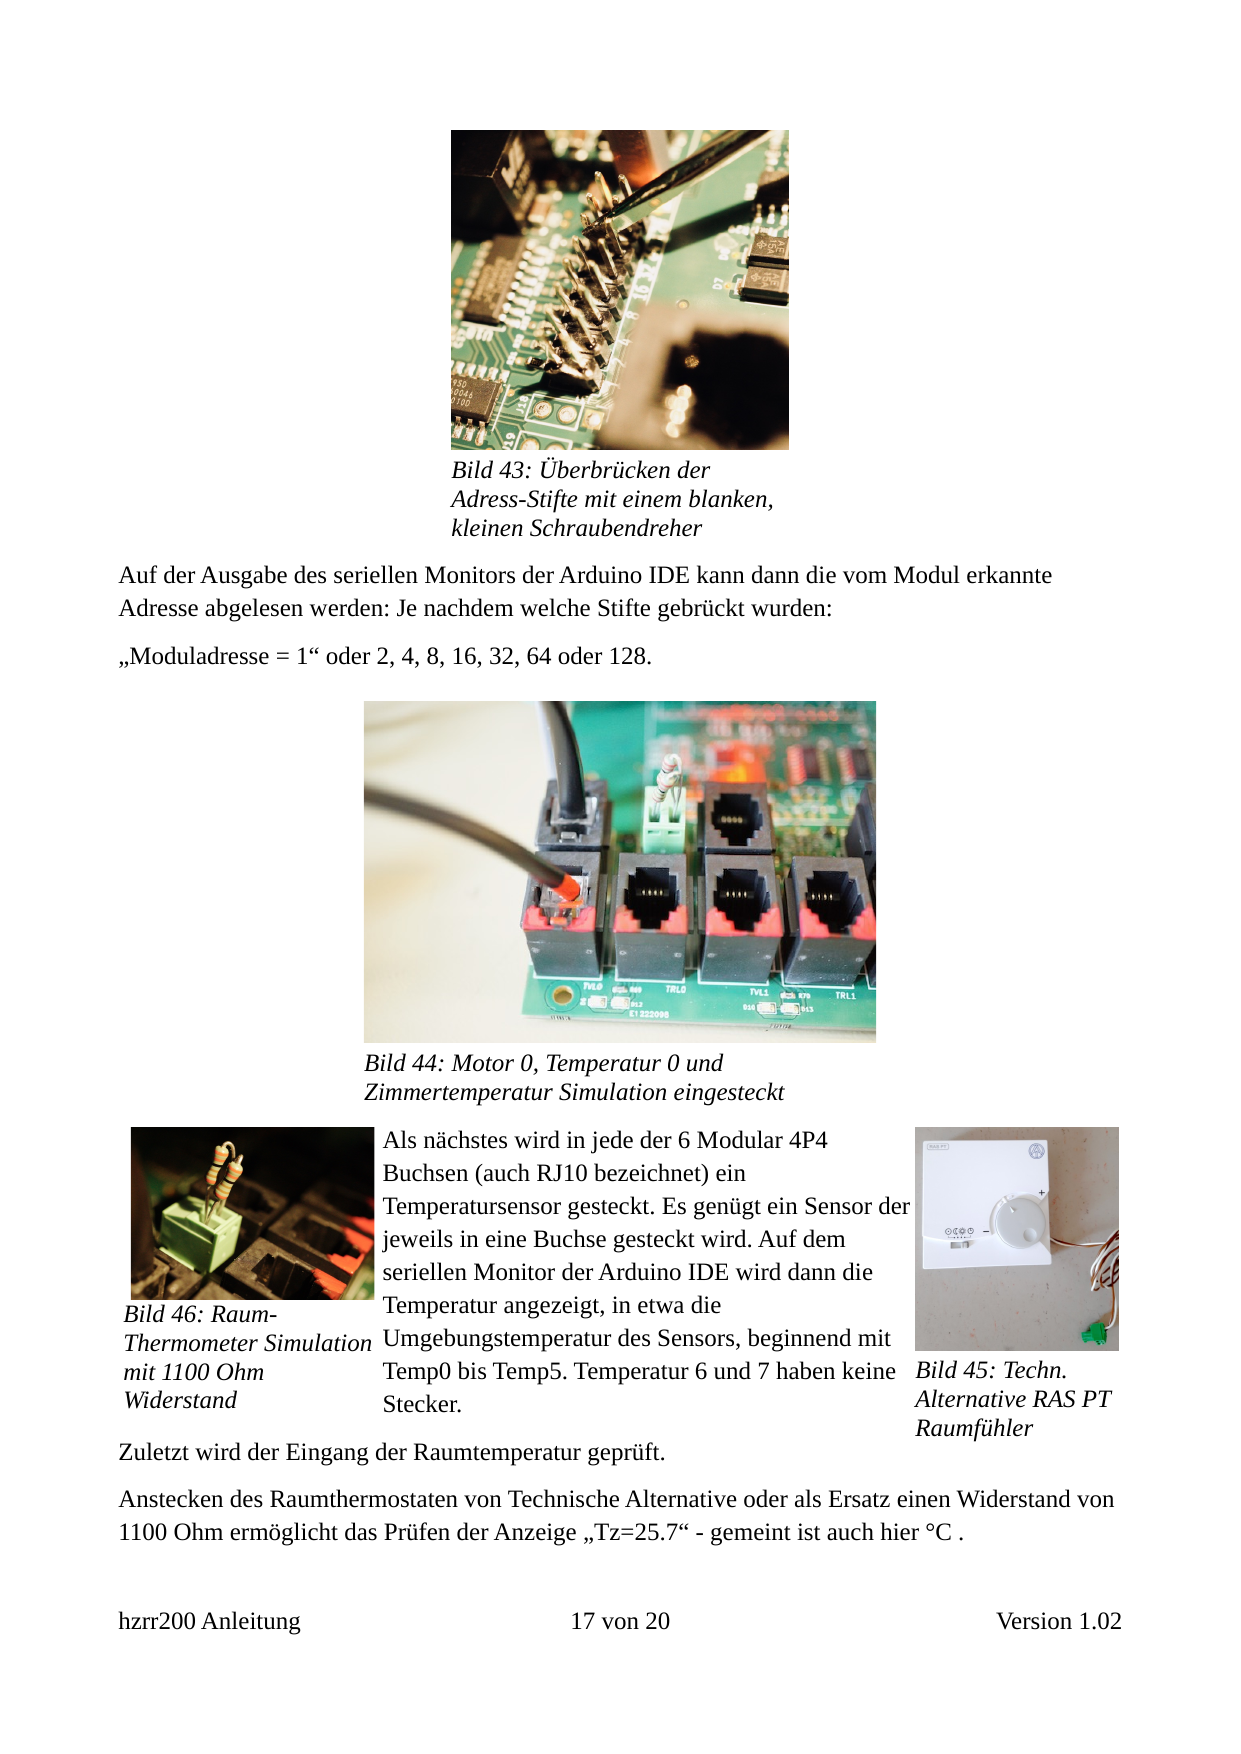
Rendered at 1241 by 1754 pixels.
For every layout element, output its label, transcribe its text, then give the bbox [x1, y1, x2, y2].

text Zuletzt wird der Eingang der Raumtemperatur geprüft. [118, 1437, 1122, 1465]
text Als nächstes wird in jede der 6 Modular 4P4 Buchsen (auch RJ10 bezeichnet) ein Temperatursensor gesteckt. Es genügt ein Sensor der jeweils in eine Buchse gesteckt wird. Auf dem seriellen Monitor der Arduino IDE wird dann die Temperatur angezeigt, in etwa die Umgebungstemperatur des Sensors, beginnend mit Temp0 bis Temp5. Temperatur 6 und 7 haben keine Stecker. [118, 1115, 1122, 1418]
picture [363, 701, 877, 1043]
picture [915, 1127, 1119, 1351]
text „Moduladresse = 1“ oder 2, 4, 8, 16, 32, 64 oder 128. [118, 641, 1122, 670]
text Bild 46: Raum-Thermometer Simulation mit 1100 Ohm Widerstand [123, 1140, 382, 1414]
text Anstecken des Raumthermostaten von Technische Alternative oder als Ersatz einen Widerstand von 1100 Ohm ermöglicht das Prüfen der Anzeige „Tz=25.7“ - gemeint ist auch hier °C . [118, 1484, 1122, 1546]
picture [451, 130, 789, 450]
text Auf der Ausgabe des seriellen Monitors der Arduino IDE kann dann die vom Modul erkannte Adresse abgelesen werden: Je nachdem welche Stifte gebrückt wurden: [118, 560, 1122, 622]
text Bild 43: Überbrücken der Adress-Stifte mit einem blanken, kleinen Schraubendreher [451, 450, 789, 541]
picture [130, 1127, 375, 1300]
text Bild 44: Motor 0, Temperatur 0 und Zimmertemperatur Simulation eingesteckt [364, 1043, 876, 1106]
text Bild 45: Techn. Alternative RAS PT Raumfühler [915, 1351, 1119, 1442]
